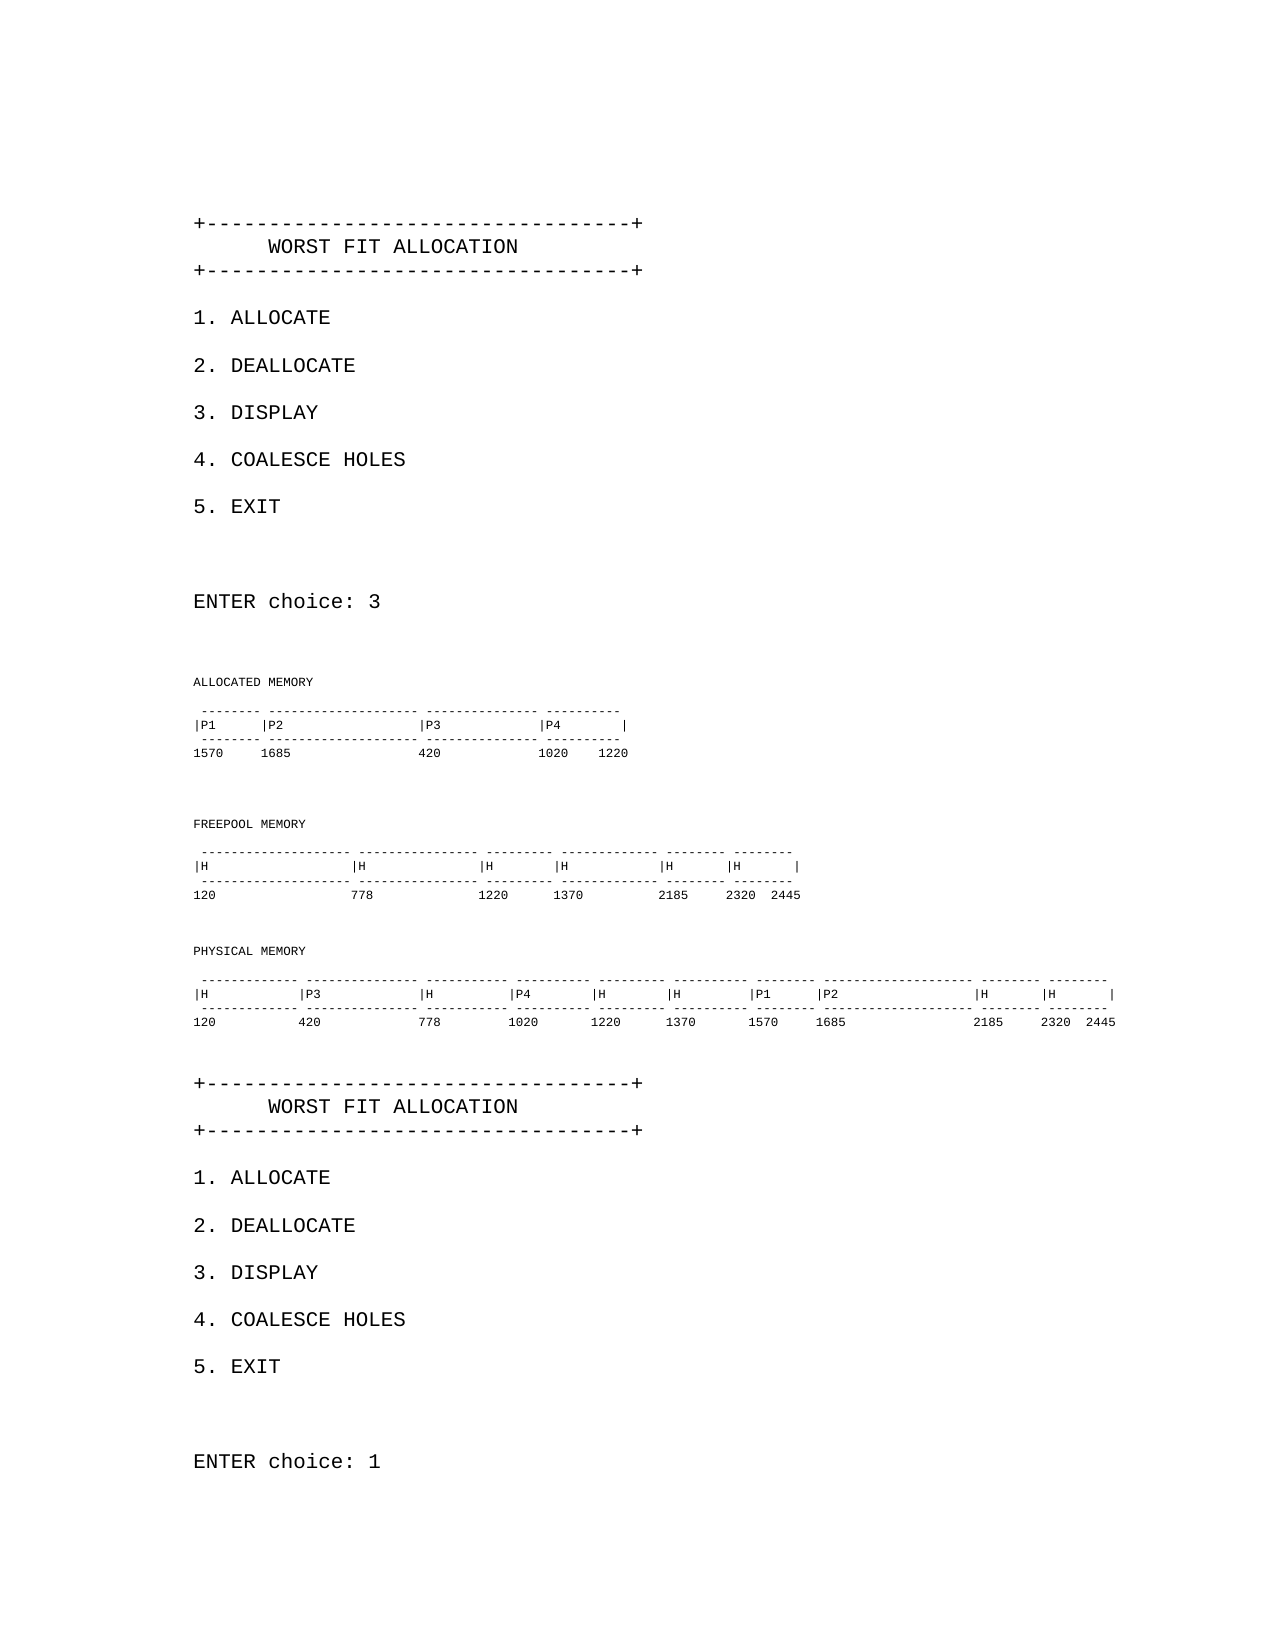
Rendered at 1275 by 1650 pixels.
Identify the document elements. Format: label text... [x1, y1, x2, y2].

text ------------- --------------- ----------- ---------- --------- ---------- -------- -------------------- -------- -------- [118, 1002, 1157, 1016]
text 4. COALESCE HOLES [118, 449, 1157, 473]
text 4. COALESCE HOLES [118, 1309, 1157, 1333]
text +----------------------------------+ [118, 260, 1157, 284]
text |H |P3 |H |P4 |H |H |P1 |P2 |H |H | [118, 988, 1157, 1002]
text -------------------- ---------------- --------- ------------- -------- -------- [118, 874, 1157, 889]
text +----------------------------------+ [118, 1073, 1157, 1096]
text |P1 |P2 |P3 |P4 | [118, 719, 1157, 733]
text -------- -------------------- --------------- ---------- [118, 704, 1157, 719]
text +----------------------------------+ [118, 213, 1157, 236]
text WORST FIT ALLOCATION [118, 236, 1157, 260]
text PHYSICAL MEMORY [118, 945, 1157, 959]
text 5. EXIT [118, 1357, 1157, 1380]
text +----------------------------------+ [118, 1120, 1157, 1144]
text 120 420 778 1020 1220 1370 1570 1685 2185 2320 2445 [118, 1016, 1157, 1030]
text 3. DISPLAY [118, 1262, 1157, 1286]
text 3. DISPLAY [118, 402, 1157, 426]
text 1. ALLOCATE [118, 1167, 1157, 1191]
text 2. DEALLOCATE [118, 354, 1157, 378]
text ENTER choice: 1 [118, 1451, 1157, 1475]
text ENTER choice: 3 [118, 591, 1157, 615]
text ALLOCATED MEMORY [118, 676, 1157, 690]
text WORST FIT ALLOCATION [118, 1096, 1157, 1120]
text 2. DEALLOCATE [118, 1215, 1157, 1238]
text |H |H |H |H |H |H | [118, 860, 1157, 874]
text 120 778 1220 1370 2185 2320 2445 [118, 889, 1157, 903]
text ------------- --------------- ----------- ---------- --------- ---------- -------- -------------------- -------- -------- [118, 974, 1157, 988]
text -------- -------------------- --------------- ---------- [118, 733, 1157, 747]
text FREEPOOL MEMORY [118, 818, 1157, 832]
text 1. ALLOCATE [118, 307, 1157, 331]
text 5. EXIT [118, 496, 1157, 520]
text 1570 1685 420 1020 1220 [118, 747, 1157, 761]
text -------------------- ---------------- --------- ------------- -------- -------- [118, 846, 1157, 860]
